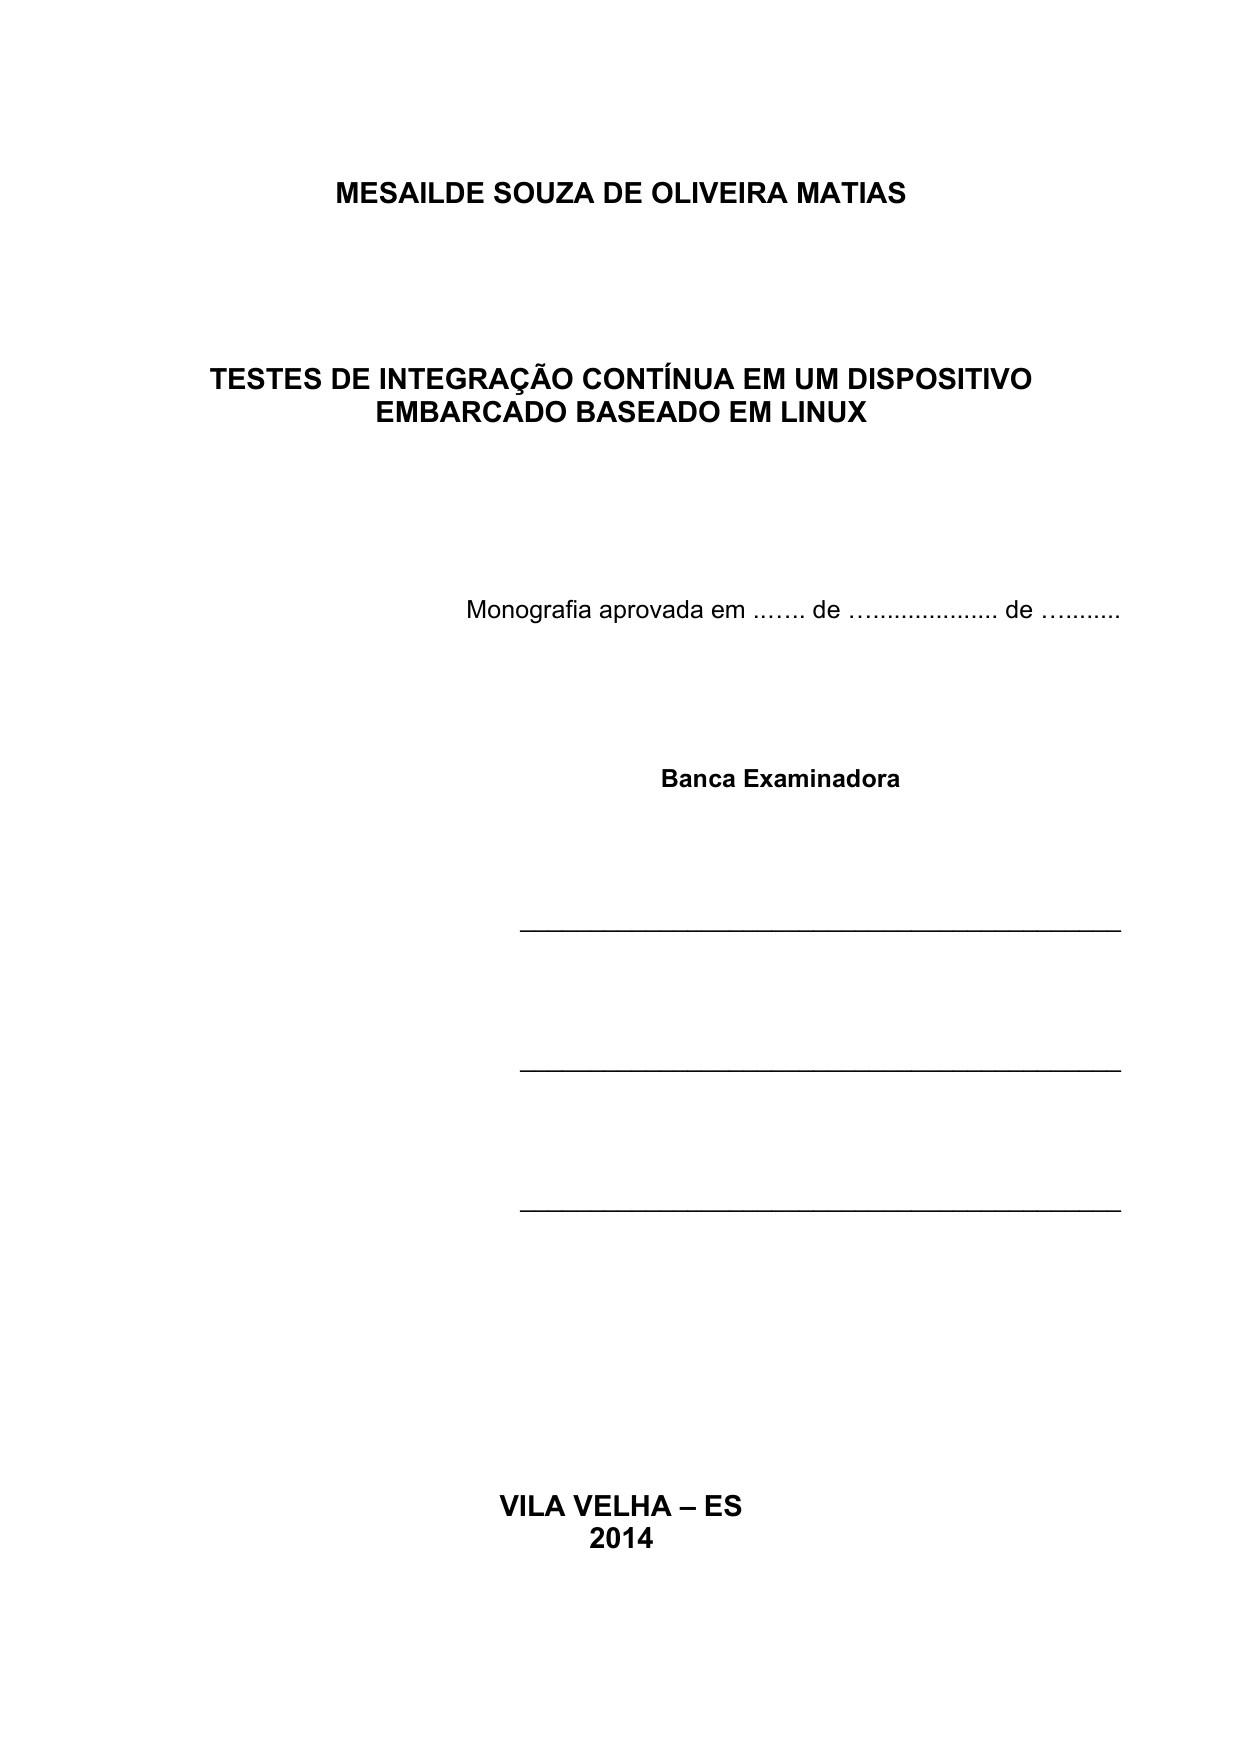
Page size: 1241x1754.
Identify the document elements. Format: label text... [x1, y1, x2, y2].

text ___________________________________________ [120, 904, 1122, 933]
text ___________________________________________ [120, 1185, 1122, 1213]
text Banca Examinadora [120, 764, 1122, 792]
text VILA VELHA – ES [120, 1490, 1122, 1522]
text TESTES DE INTEGRAÇÃO CONTÍNUA EM UM DISPOSITIVO EMBARCADO BASEADO EM LINUX [120, 363, 1122, 428]
text Monografia aprovada em ..….. de ….................. de …........ [120, 596, 1122, 624]
text ___________________________________________ [120, 1045, 1122, 1073]
text 2014 [120, 1522, 1122, 1555]
text MESAILDE SOUZA DE OLIVEIRA MATIAS [120, 177, 1122, 210]
